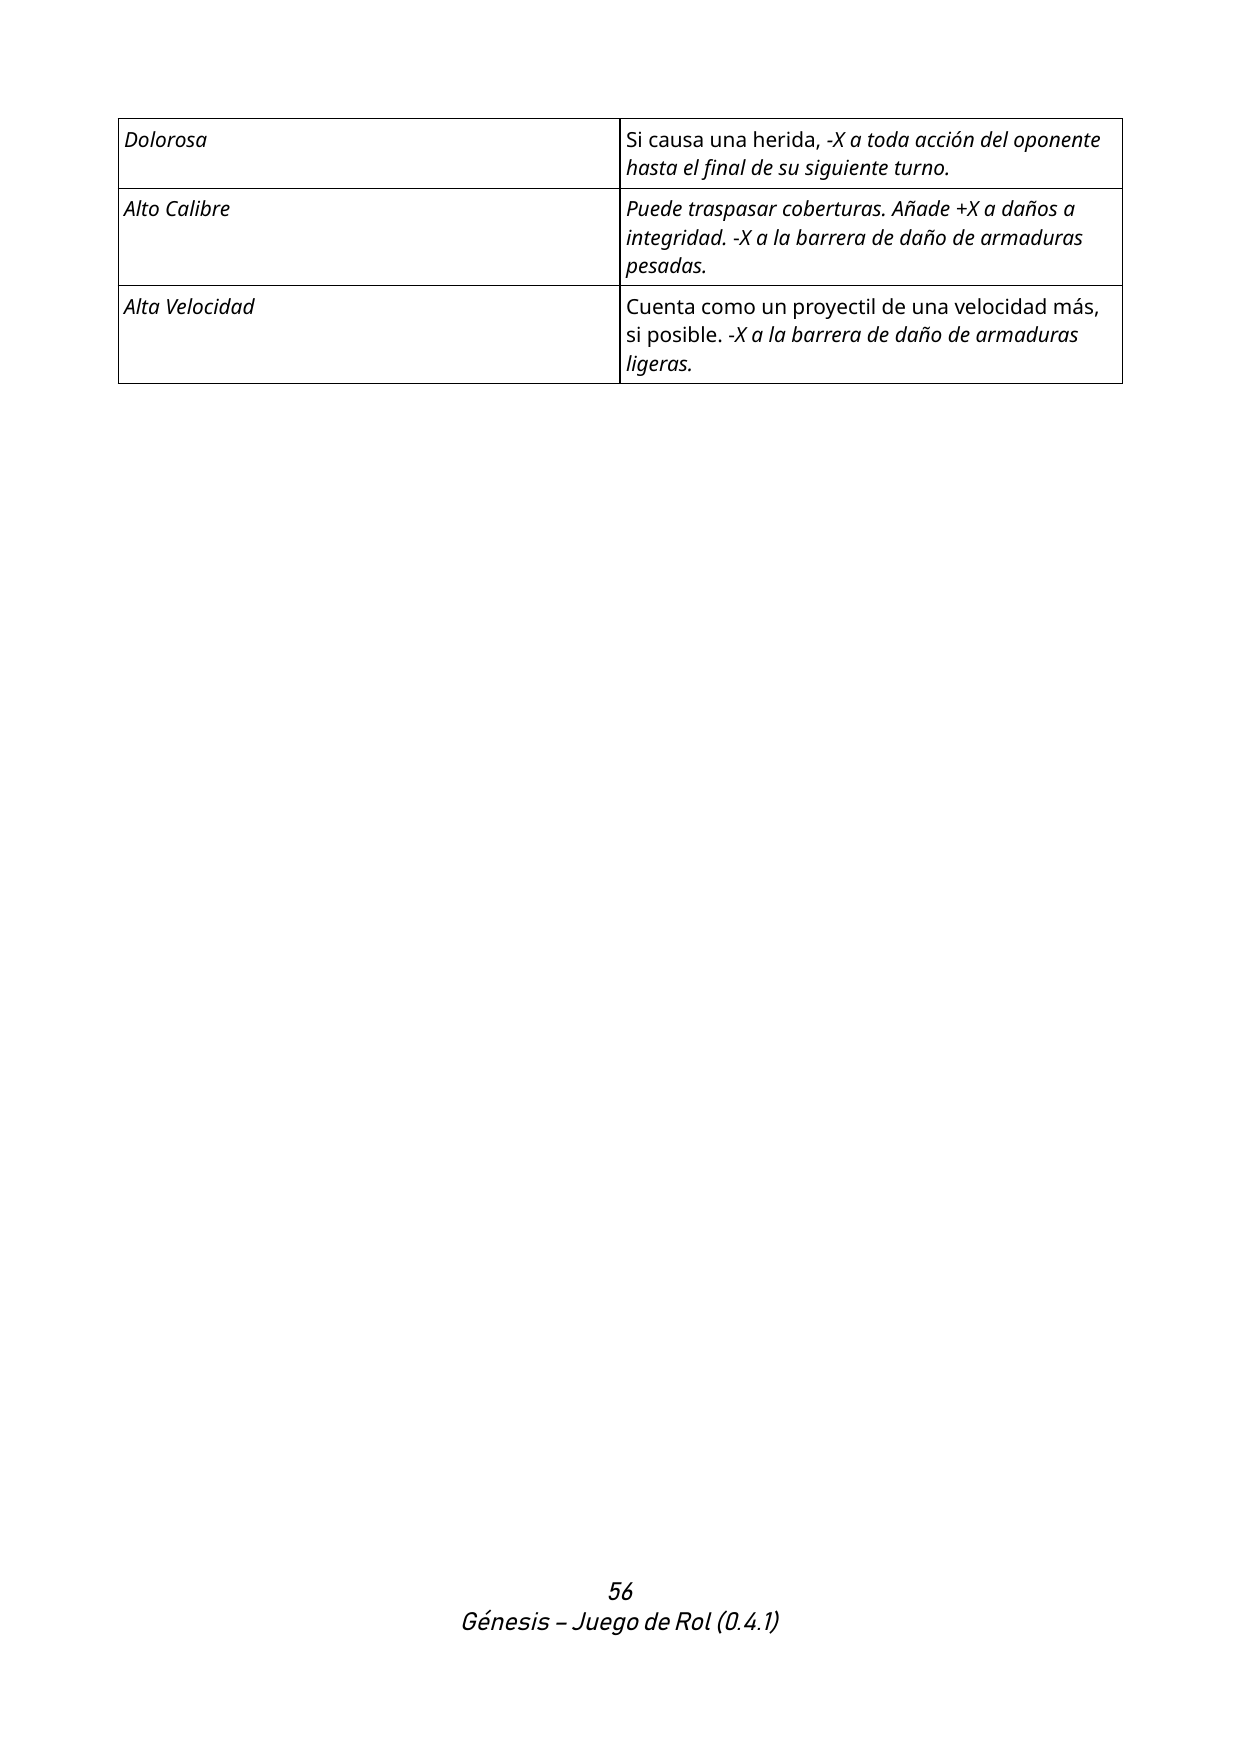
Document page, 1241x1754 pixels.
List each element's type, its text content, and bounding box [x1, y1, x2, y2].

table_cell Alta Velocidad [119, 286, 619, 383]
table_cell Alto Calibre [119, 189, 619, 285]
table_cell Puede traspasar coberturas. Añade +X a daños a integridad. -X a la barrera de daño de armaduras pesadas. [621, 189, 1122, 285]
table_cell Cuenta como un proyectil de una velocidad más, si posible. -X a la barrera de daño de armaduras ligeras. [621, 286, 1122, 383]
table_cell Si causa una herida, -X a toda acción del oponente hasta el final de su siguiente turno. [621, 119, 1122, 187]
table_cell Dolorosa [119, 119, 619, 187]
